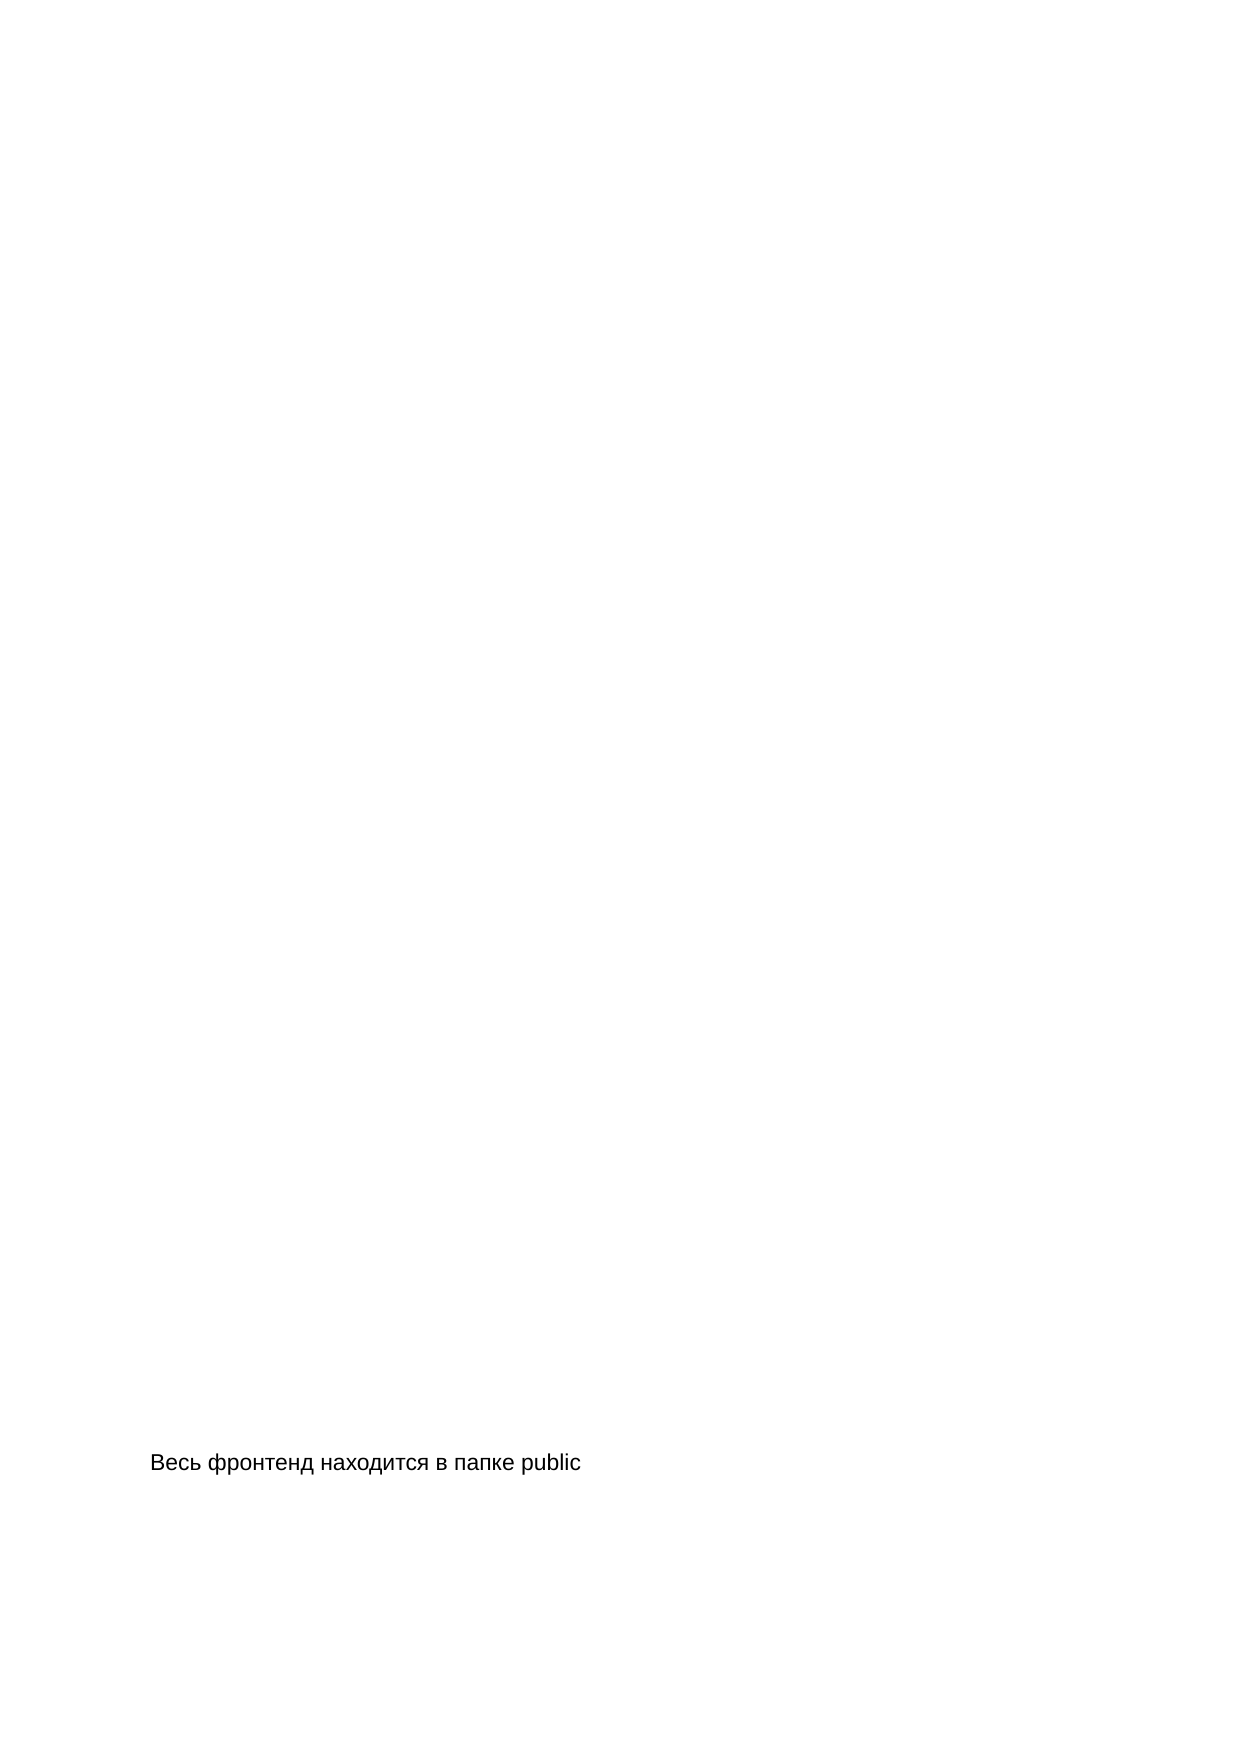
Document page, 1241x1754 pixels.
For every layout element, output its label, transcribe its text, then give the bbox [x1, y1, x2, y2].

text Весь фронтенд находится в папке public [150, 1449, 1090, 1475]
